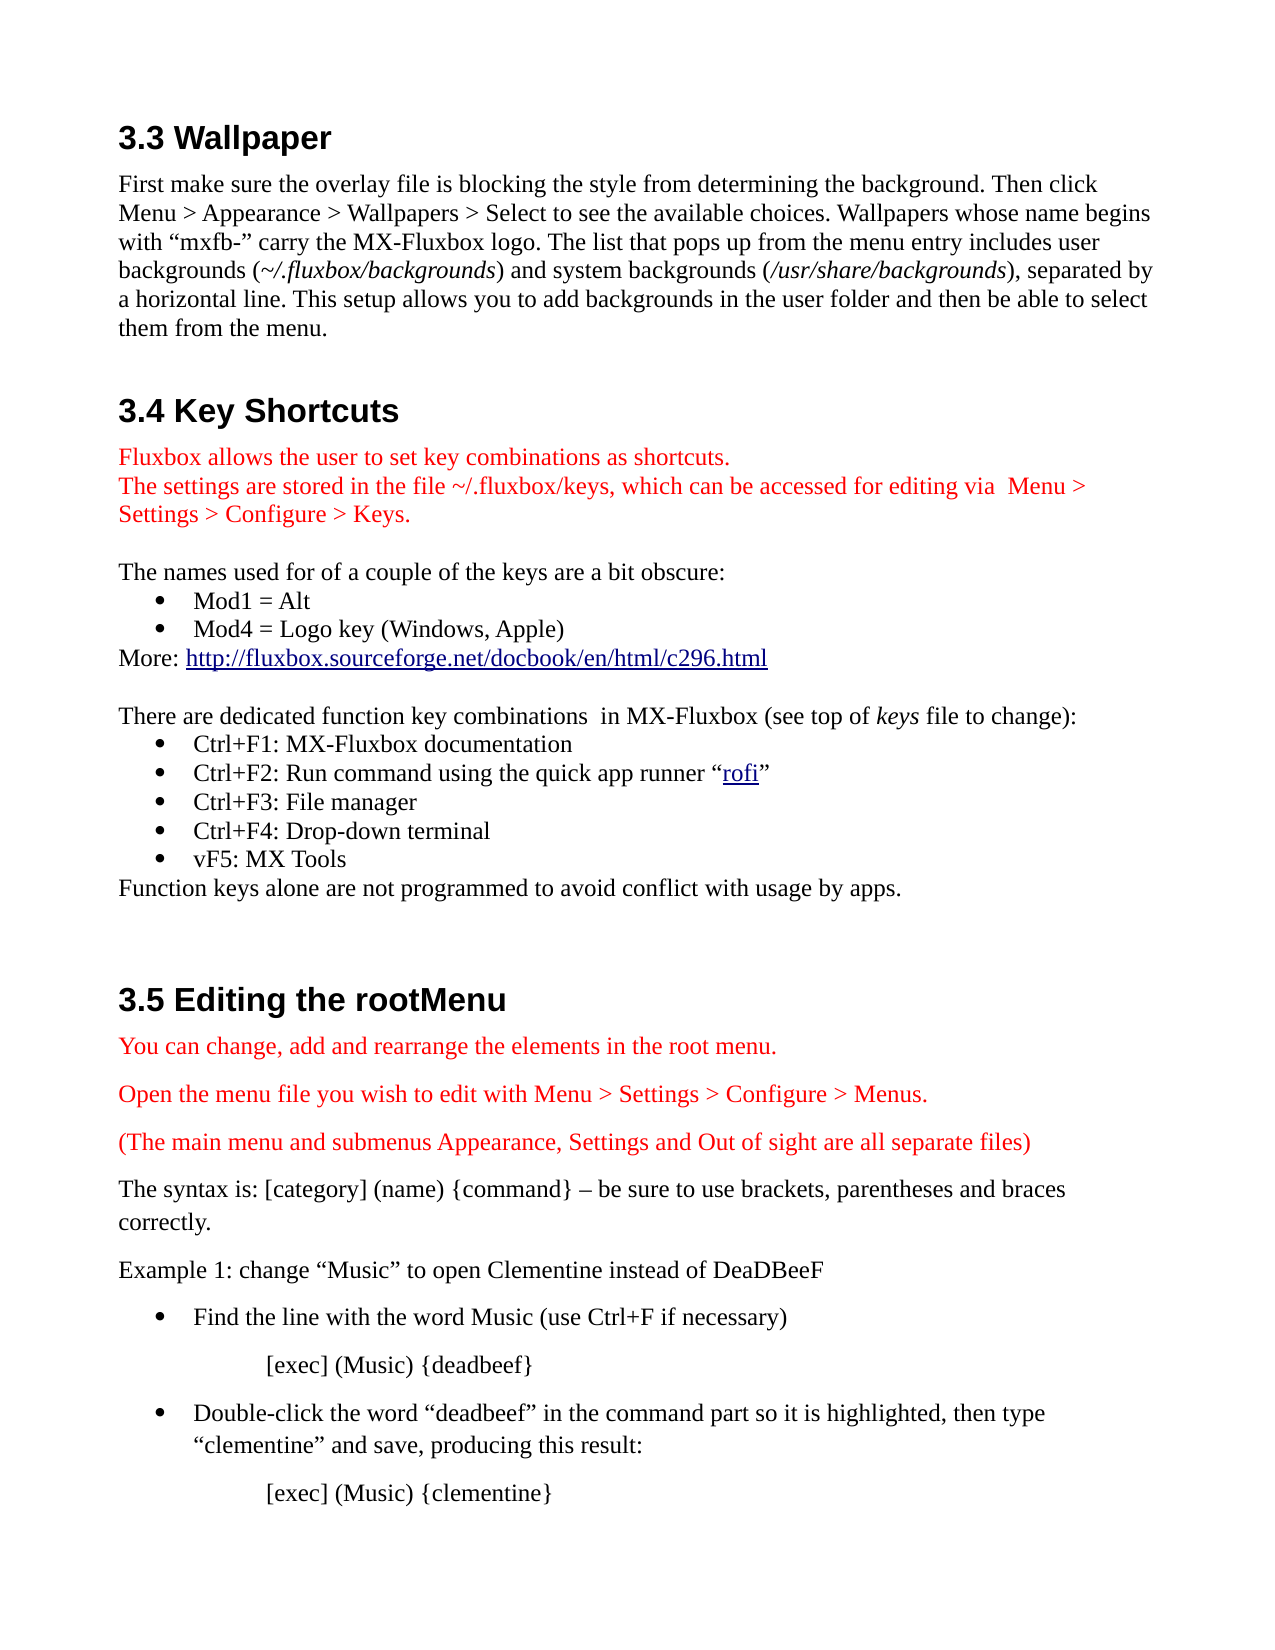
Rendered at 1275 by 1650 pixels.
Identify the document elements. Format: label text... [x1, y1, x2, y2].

subtitle 3.4 Key Shortcuts [118, 391, 1157, 429]
text (The main menu and submenus Appearance, Settings and Out of sight are all separate files) [118, 1127, 1157, 1155]
text [exec] (Music) {deadbeef} [118, 1350, 1157, 1379]
text First make sure the overlay file is blocking the style from determining the background. Then click Menu > Appearance > Wallpapers > Select to see the available choices. Wallpapers whose name begins with “mxfb-” carry the MX-Fluxbox logo. The list that pops up from the menu entry includes user backgrounds (~/.fluxbox/backgrounds) and system backgrounds (/usr/share/backgrounds), separated by a horizontal line. This setup allows you to add backgrounds in the user folder and then be able to select them from the menu. [118, 169, 1157, 342]
text The names used for of a couple of the keys are a bit obscure: [118, 557, 1157, 586]
list Ctrl+F3: File manager [156, 787, 1157, 816]
text More: http://fluxbox.sourceforge.net/docbook/en/html/c296.html [118, 643, 1157, 672]
text There are dedicated function key combinations in MX-Fluxbox (see top of keys file to change): [118, 701, 1157, 729]
subtitle 3.5 Editing the rootMenu [118, 980, 1157, 1019]
list Mod1 = Alt [156, 586, 1157, 614]
text [exec] (Music) {clementine} [118, 1478, 1157, 1507]
text Open the menu file you wish to edit with Menu > Settings > Configure > Menus. [118, 1079, 1157, 1108]
text Function keys alone are not programmed to avoid conflict with usage by apps. [118, 873, 1157, 902]
list Ctrl+F1: MX-Fluxbox documentation [156, 729, 1157, 758]
subtitle 3.3 Wallpaper [118, 118, 1157, 157]
list Ctrl+F4: Drop-down terminal [156, 816, 1157, 844]
text The syntax is: [category] (name) {command} – be sure to use brackets, parentheses and braces correctly. [118, 1174, 1157, 1236]
text You can change, add and rearrange the elements in the root menu. [118, 1031, 1157, 1060]
text The settings are stored in the file ~/.fluxbox/keys, which can be accessed for editing via Menu > Settings > Configure > Keys. [118, 471, 1157, 528]
list vF5: MX Tools [156, 844, 1157, 873]
list Double-click the word “deadbeef” in the command part so it is highlighted, then type “clementine” and save, producing this result: [156, 1398, 1157, 1459]
list Ctrl+F2: Run command using the quick app runner “rofi” [156, 758, 1157, 787]
text Fluxbox allows the user to set key combinations as shortcuts. [118, 442, 1157, 471]
text Example 1: change “Music” to open Clementine instead of DeaDBeeF [118, 1255, 1157, 1283]
list Mod4 = Logo key (Windows, Apple) [156, 614, 1157, 643]
list Find the line with the word Music (use Ctrl+F if necessary) [156, 1302, 1157, 1331]
